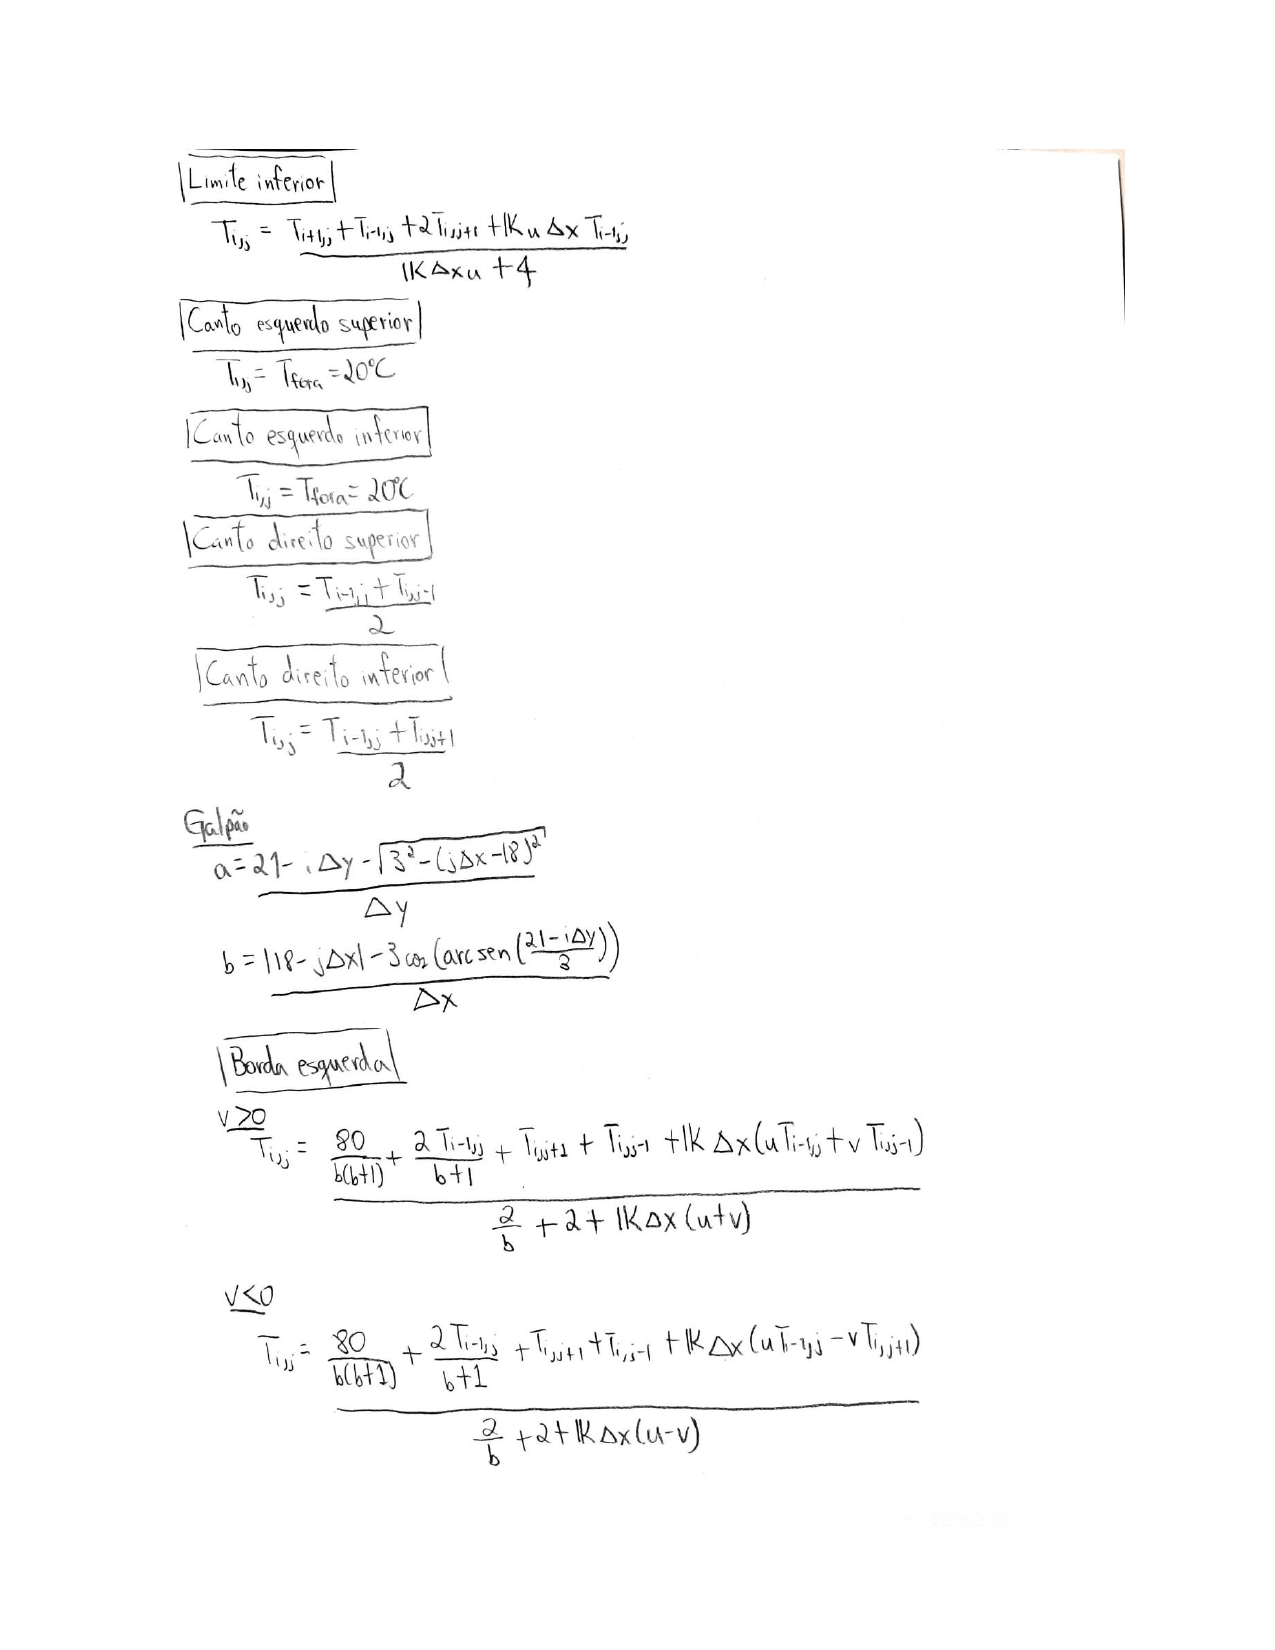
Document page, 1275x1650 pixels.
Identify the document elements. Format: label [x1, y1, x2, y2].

picture [150, 149, 1125, 1527]
